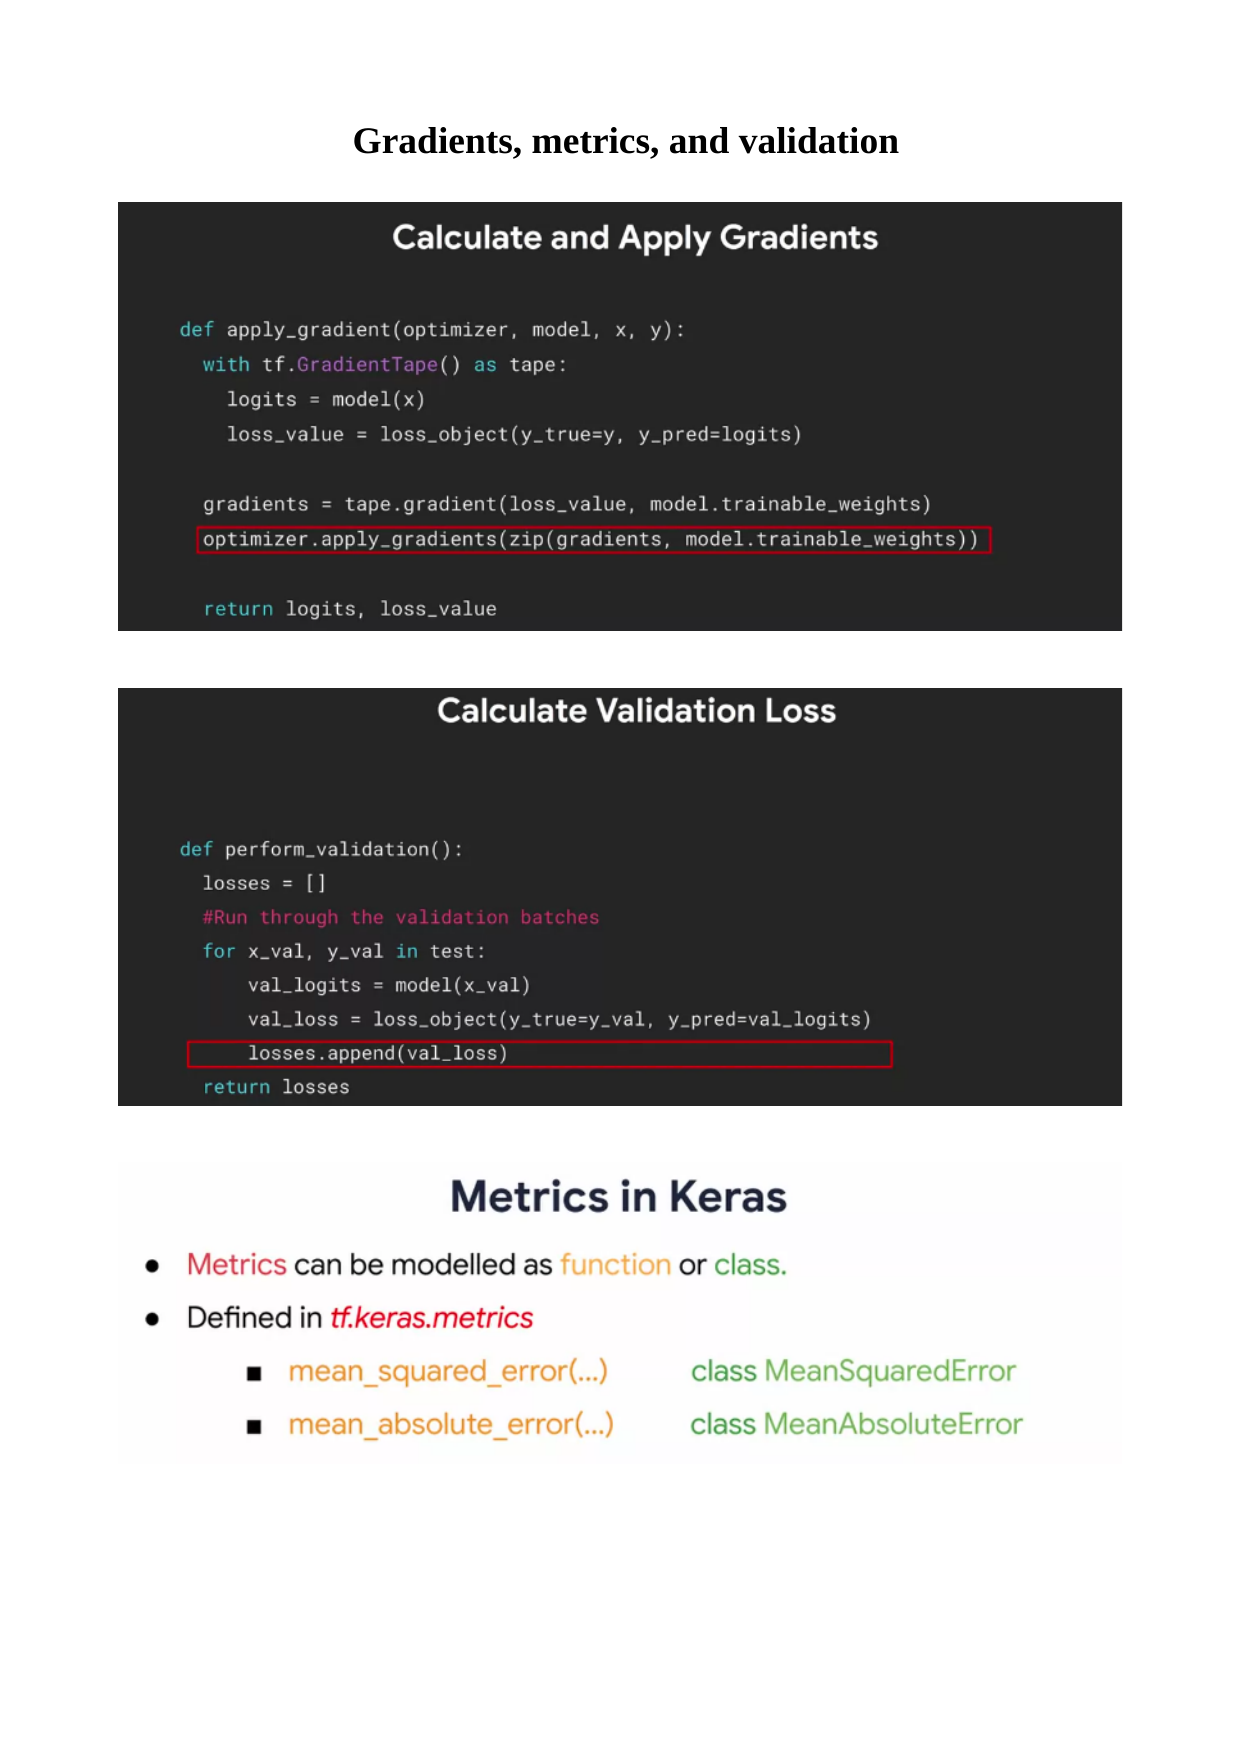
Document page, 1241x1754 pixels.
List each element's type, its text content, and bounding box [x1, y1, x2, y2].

subtitle Gradients, metrics, and validation [118, 118, 1122, 161]
picture [118, 1162, 1123, 1464]
picture [118, 202, 1123, 631]
picture [118, 688, 1123, 1106]
